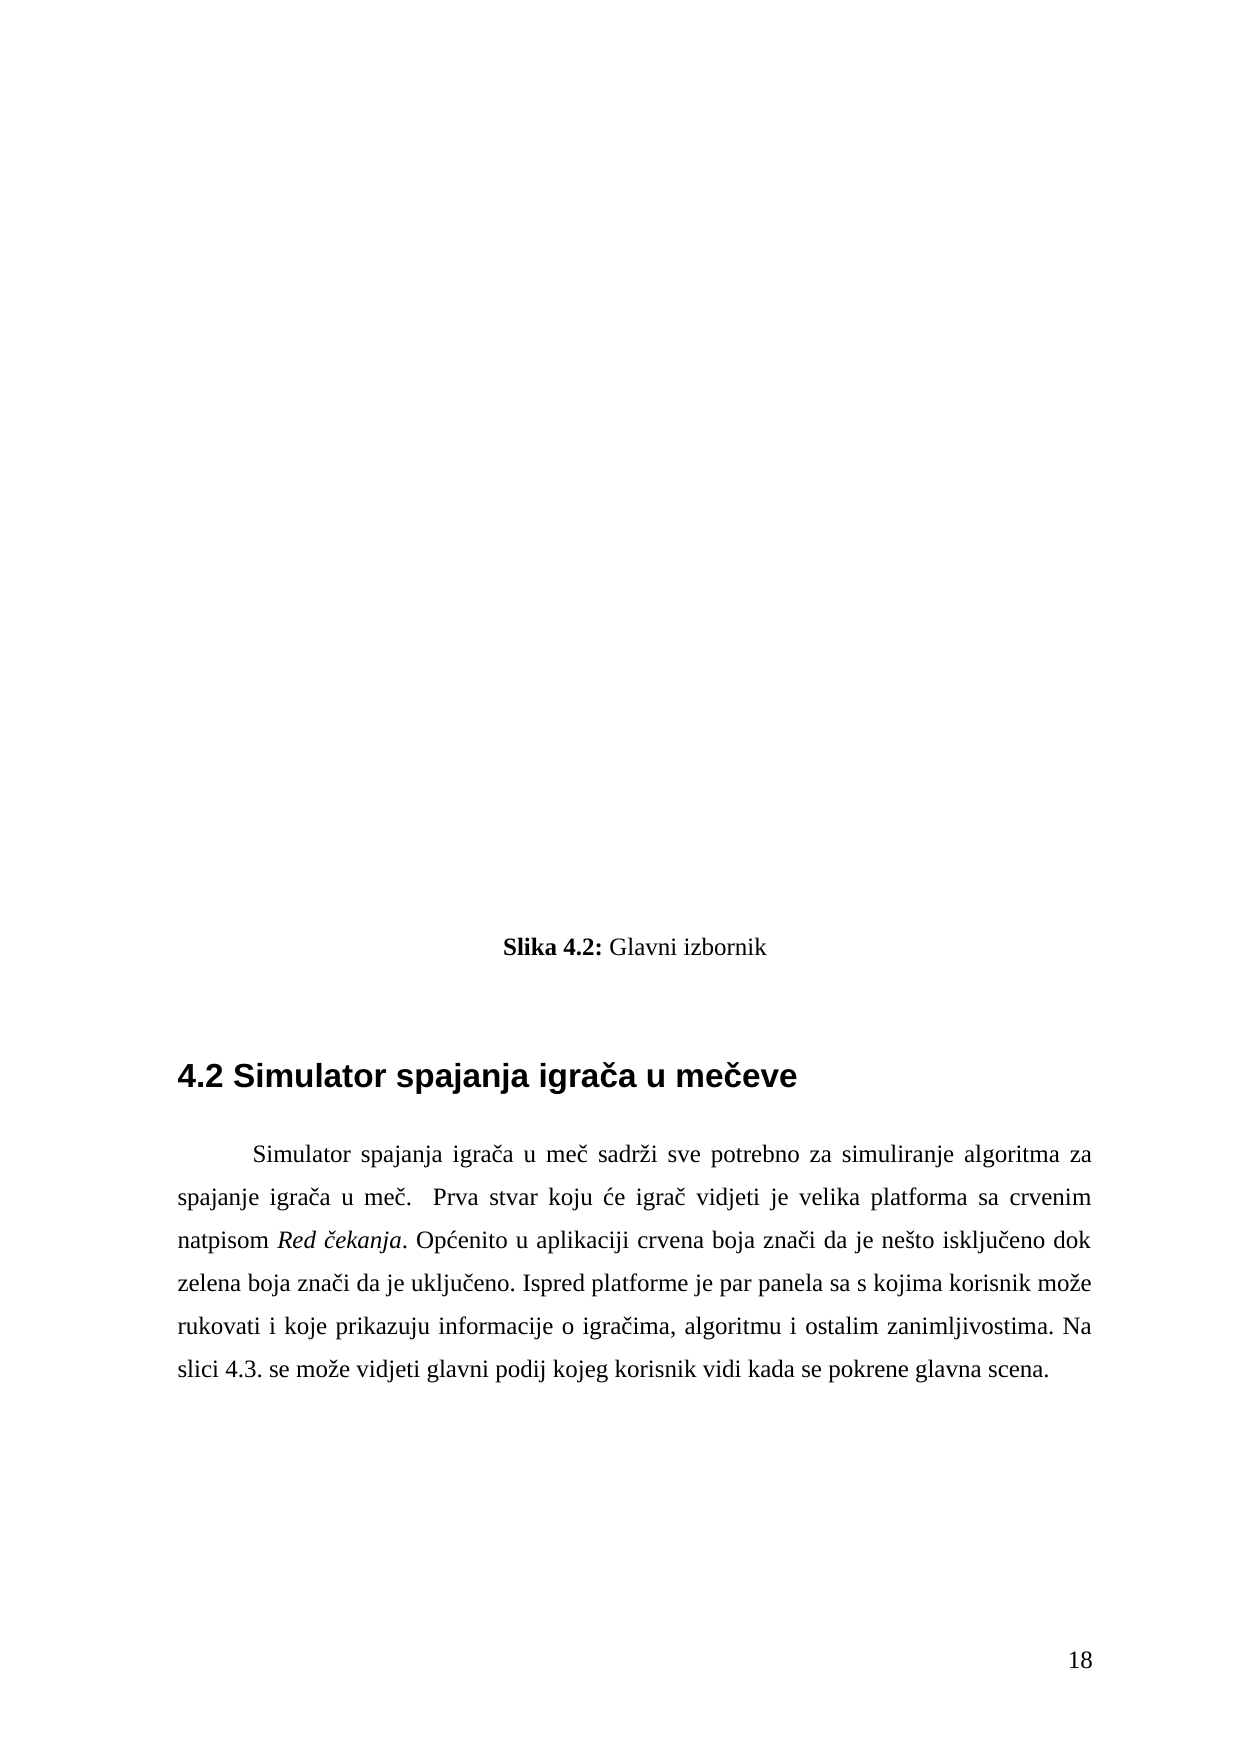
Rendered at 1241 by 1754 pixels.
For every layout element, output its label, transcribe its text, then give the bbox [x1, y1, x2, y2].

subtitle 4.2 Simulator spajanja igrača u mečeve [177, 1056, 1092, 1095]
text Simulator spajanja igrača u meč sadrži sve potrebno za simuliranje algoritma za spajanje igrača u meč. Prva stvar koju će igrač vidjeti je velika platforma sa crvenim natpisom Red čekanja. Općenito u aplikaciji crvena boja znači da je nešto isključeno dok zelena boja znači da je uključeno. Ispred platforme je par panela sa s kojima korisnik može rukovati i koje prikazuju informacije o igračima, algoritmu i ostalim zanimljivostima. Na slici 4.3. se može vidjeti glavni podij kojeg korisnik vidi kada se pokrene glavna scena. [177, 1139, 1092, 1383]
text Slika 4.2: Glavni izbornik [177, 160, 1093, 961]
